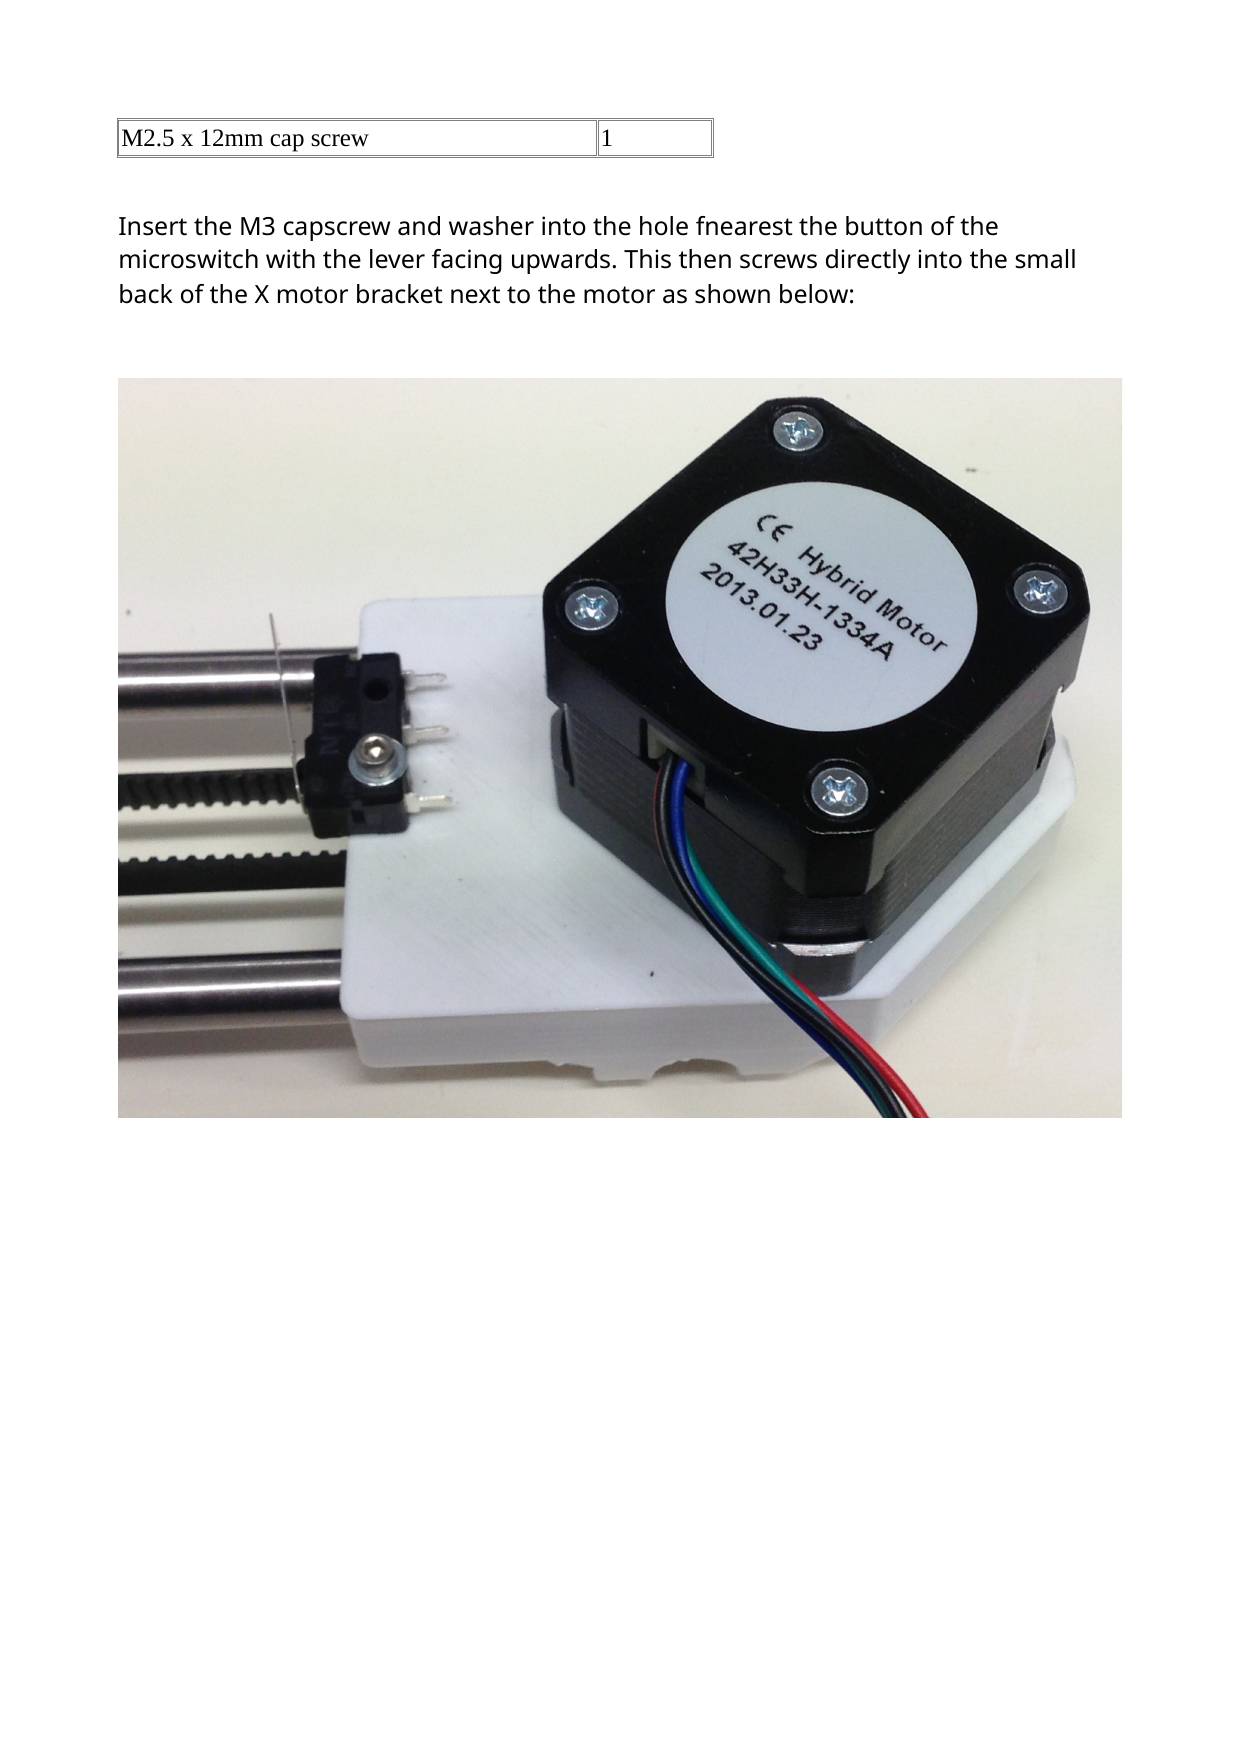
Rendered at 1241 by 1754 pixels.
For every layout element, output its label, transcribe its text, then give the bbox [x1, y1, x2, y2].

table_cell M2.5 x 12mm cap screw [119, 121, 596, 155]
text Insert the M3 capscrew and washer into the hole fnearest the button of the microswitch with the lever facing upwards. This then screws directly into the small back of the X motor bracket next to the motor as shown below: [118, 208, 1122, 310]
table_cell 1 [599, 121, 711, 155]
picture [118, 378, 1123, 1118]
